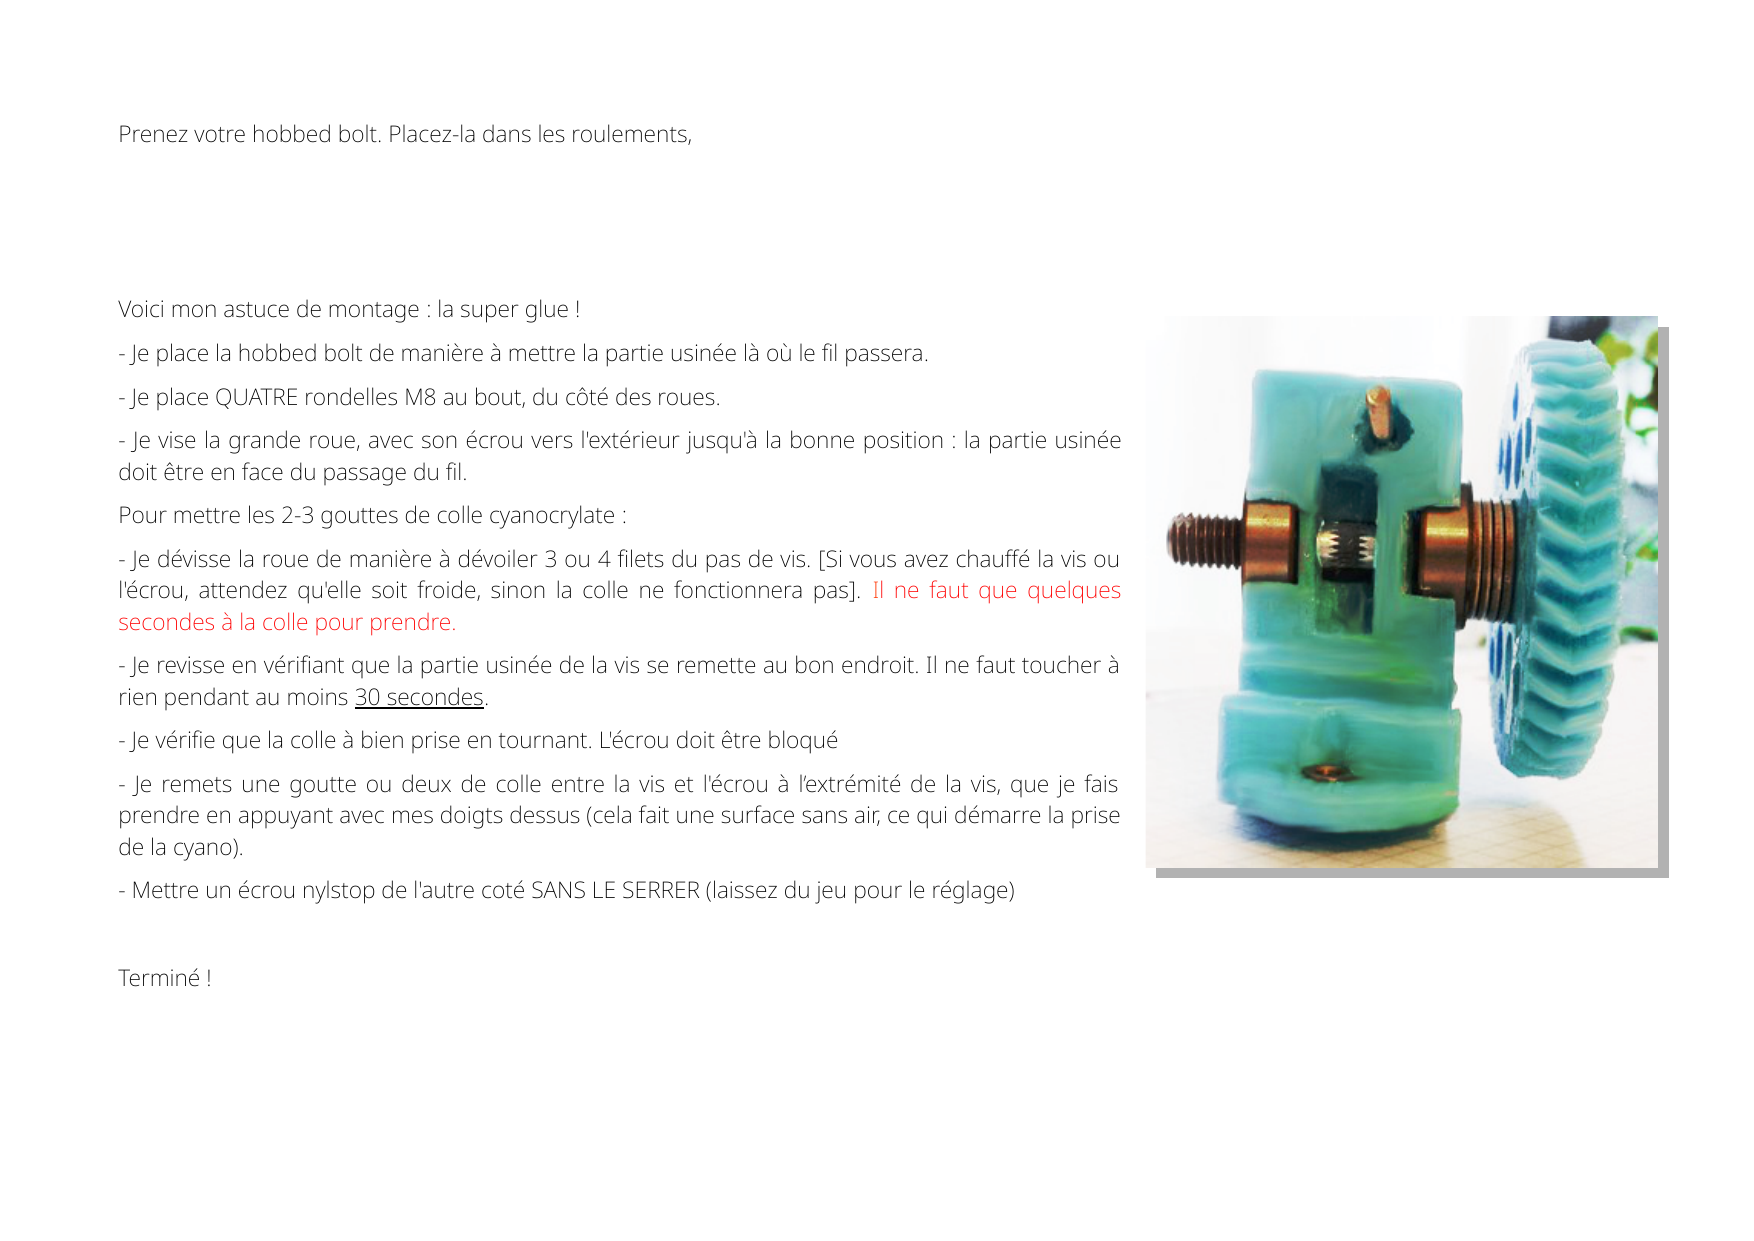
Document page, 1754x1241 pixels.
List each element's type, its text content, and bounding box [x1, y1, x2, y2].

text - Je place la hobbed bolt de manière à mettre la partie usinée là où le fil passera. [118, 337, 1145, 368]
text Prenez votre hobbed bolt. Placez-la dans les roulements, [118, 118, 1636, 149]
text - Je vise la grande roue, avec son écrou vers l'extérieur jusqu'à la bonne position : la partie usinée doit être en face du passage du fil. [118, 424, 1145, 487]
text Pour mettre les 2-3 gouttes de colle cyanocrylate : [118, 499, 1145, 531]
text - Mettre un écrou nylstop de l'autre coté SANS LE SERRER (laissez du jeu pour le réglage) [118, 874, 1636, 906]
text Terminé ! [118, 962, 1636, 993]
text - Je remets une goutte ou deux de colle entre la vis et l'écrou à l’extrémité de la vis, que je fais prendre en appuyant avec mes doigts dessus (cela fait une surface sans air, ce qui démarre la prise de la cyano). [118, 768, 1145, 862]
text - Je place QUATRE rondelles M8 au bout, du côté des roues. [118, 381, 1145, 412]
text - Je dévisse la roue de manière à dévoiler 3 ou 4 filets du pas de vis. [Si vous avez chauffé la vis ou l'écrou, attendez qu'elle soit froide, sinon la colle ne fonctionnera pas]. Il ne faut que quelques secondes à la colle pour prendre. [118, 543, 1145, 637]
text - Je vérifie que la colle à bien prise en tournant. L'écrou doit être bloqué [118, 724, 1145, 756]
text Voici mon astuce de montage : la super glue ! [118, 293, 1636, 324]
picture [1145, 316, 1658, 868]
text - Je revisse en vérifiant que la partie usinée de la vis se remette au bon endroit. Il ne faut toucher à rien pendant au moins 30 secondes. [118, 649, 1145, 712]
